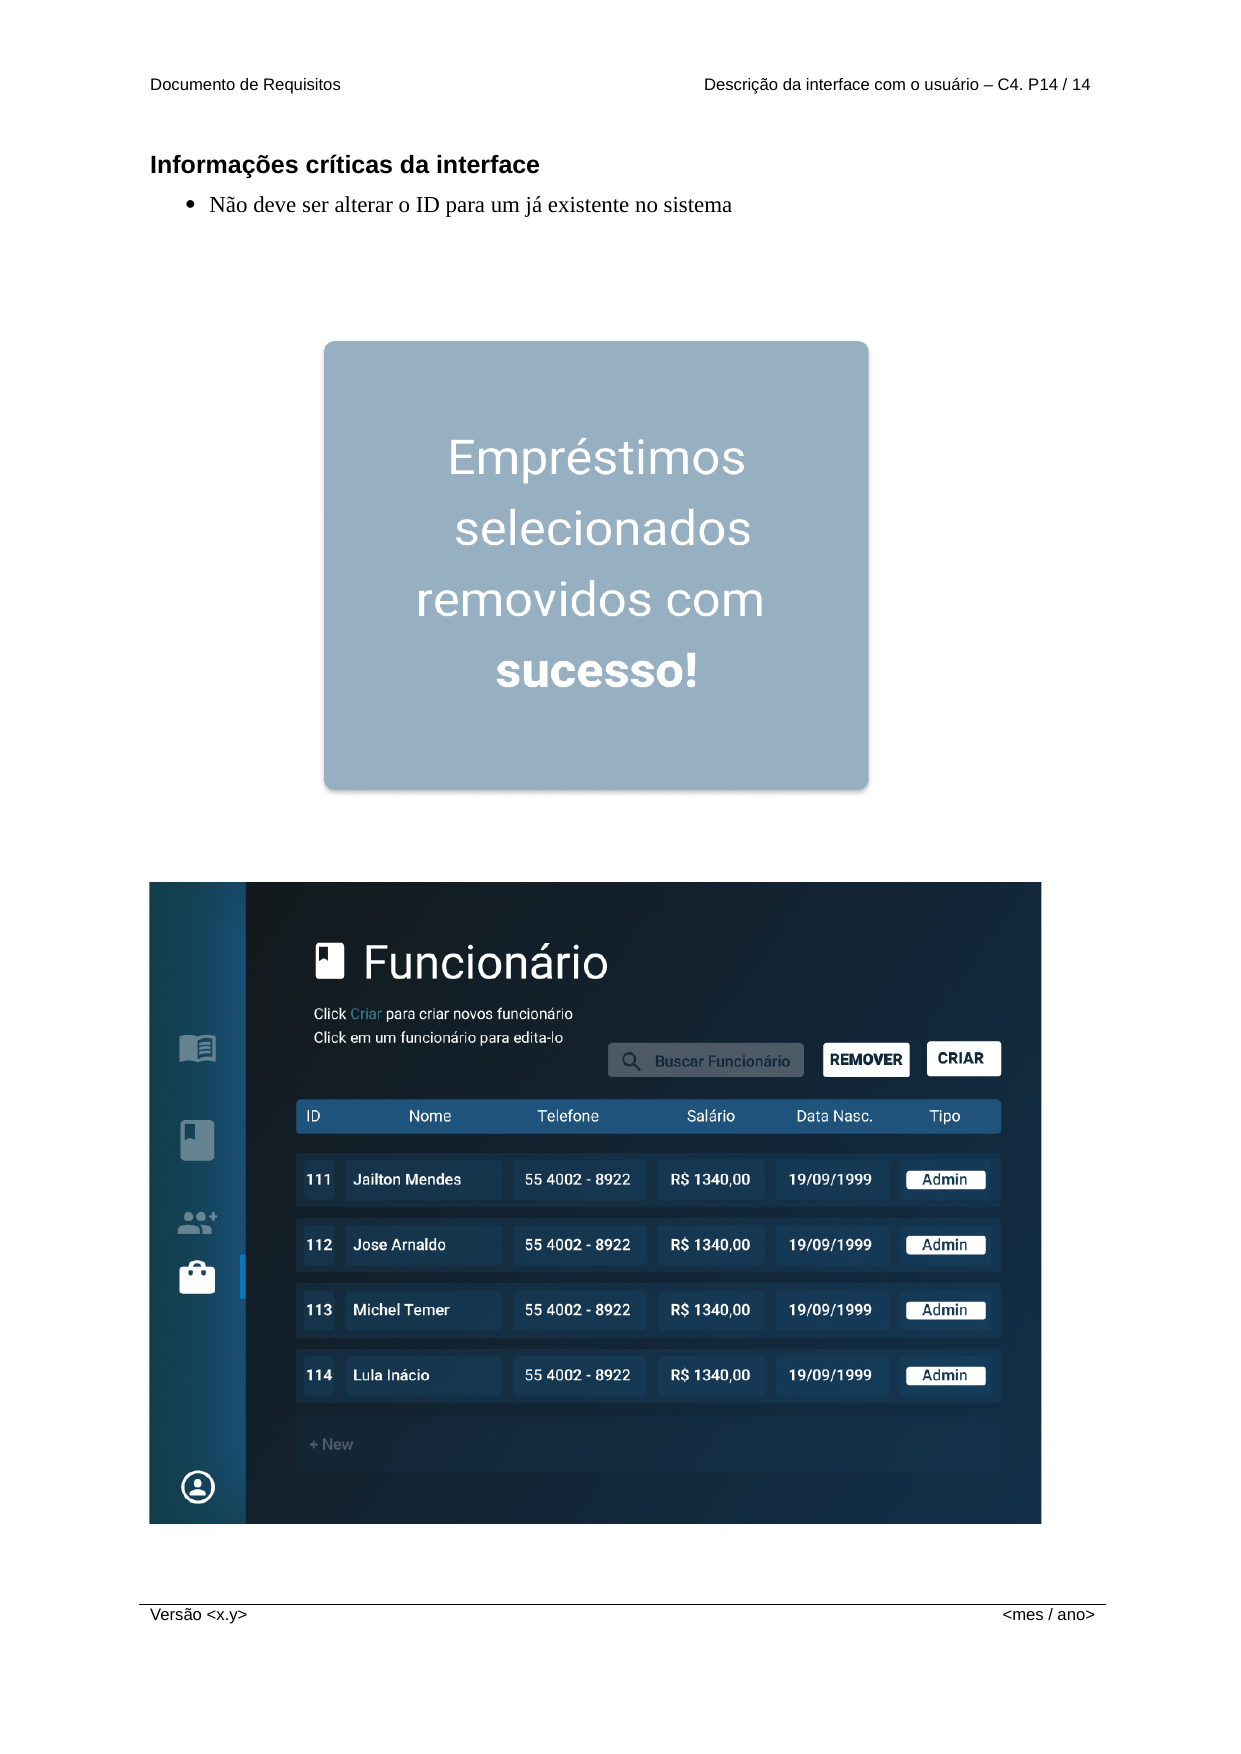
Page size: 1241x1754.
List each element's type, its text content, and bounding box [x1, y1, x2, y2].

subtitle Informações críticas da interface [150, 150, 1090, 179]
picture [149, 882, 1042, 1524]
picture [318, 338, 874, 798]
list Não deve ser alterar o ID para um já existente no sistema [186, 191, 1090, 218]
